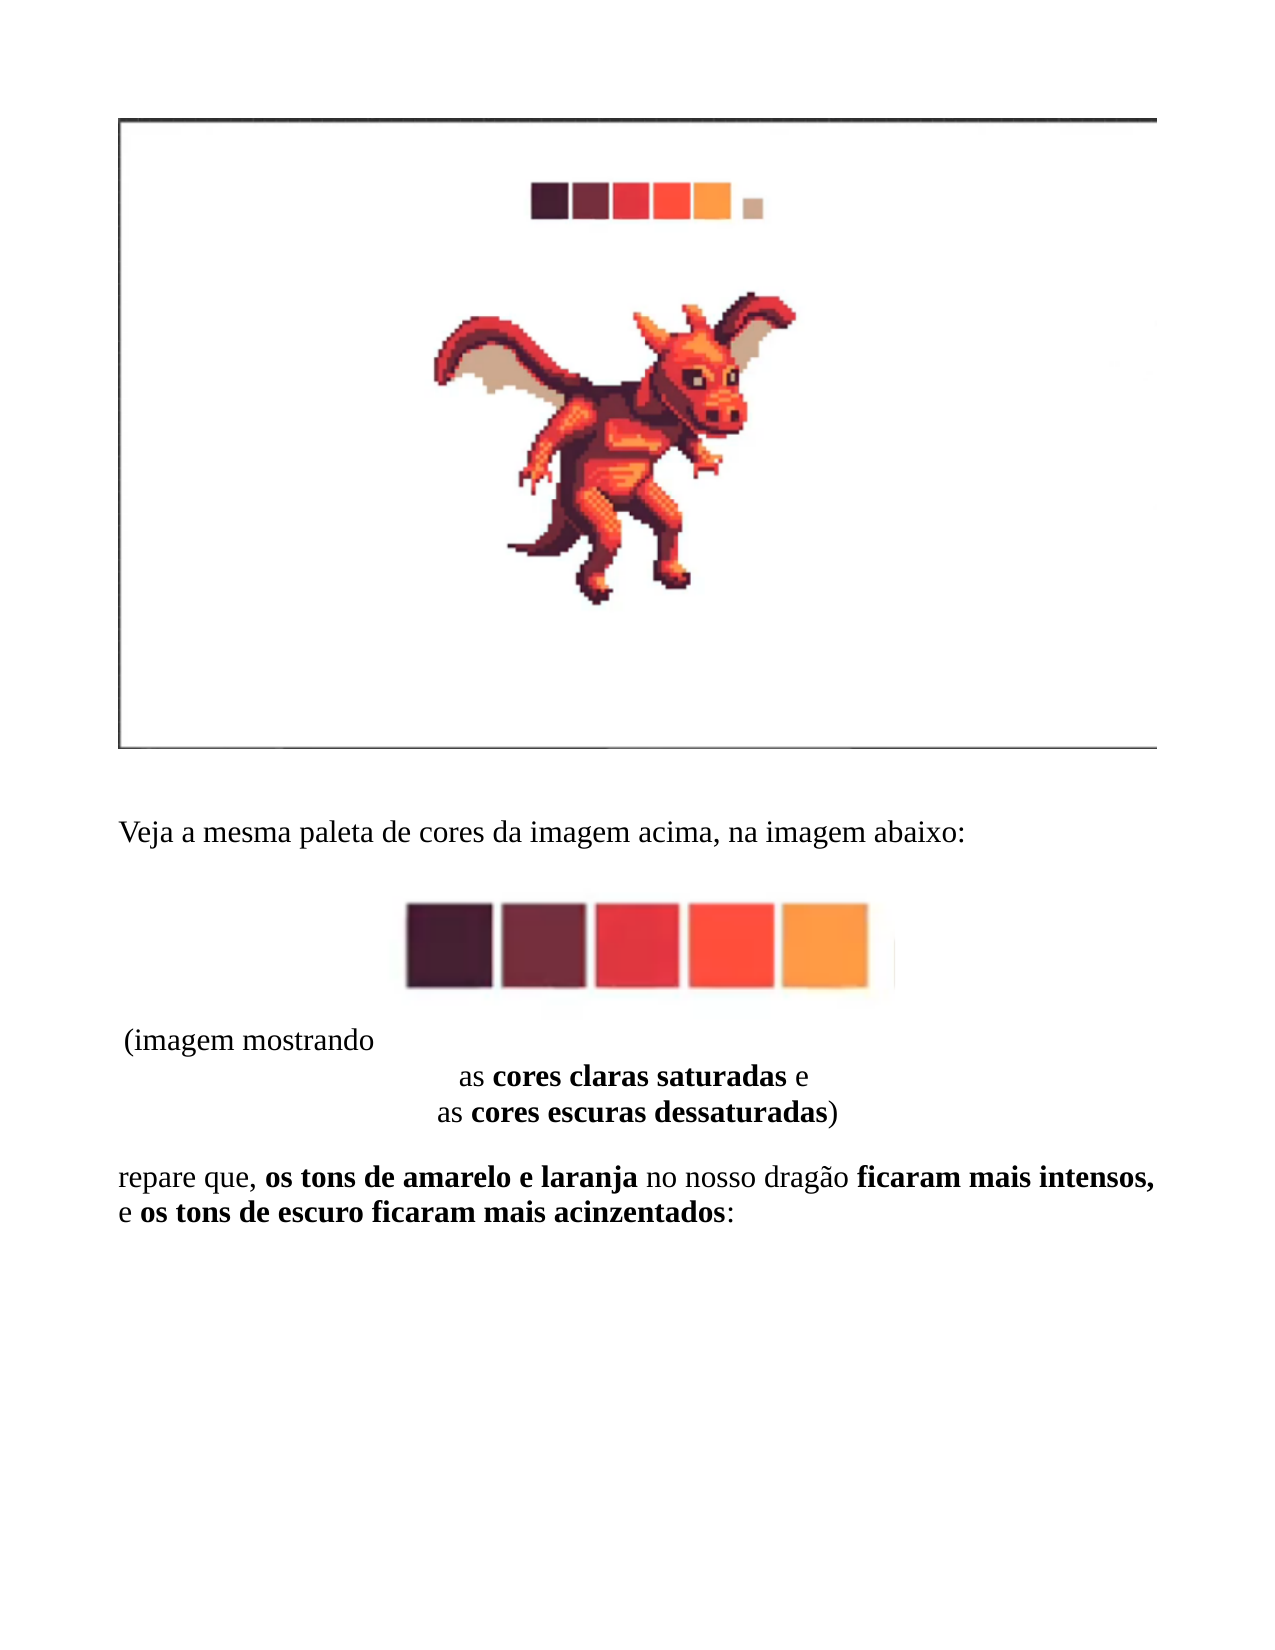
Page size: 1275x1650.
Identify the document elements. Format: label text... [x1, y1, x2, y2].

text as cores escuras dessaturadas) [118, 1093, 1157, 1129]
picture [379, 877, 896, 1026]
text repare que, os tons de amarelo e laranja no nosso dragão ficaram mais intensos, e os tons de escuro ficaram mais acinzentados: [118, 1158, 1157, 1230]
picture [118, 118, 1157, 749]
text Veja a mesma paleta de cores da imagem acima, na imagem abaixo: [118, 813, 1157, 849]
text (imagem mostrando as cores claras saturadas e [118, 1021, 1157, 1093]
